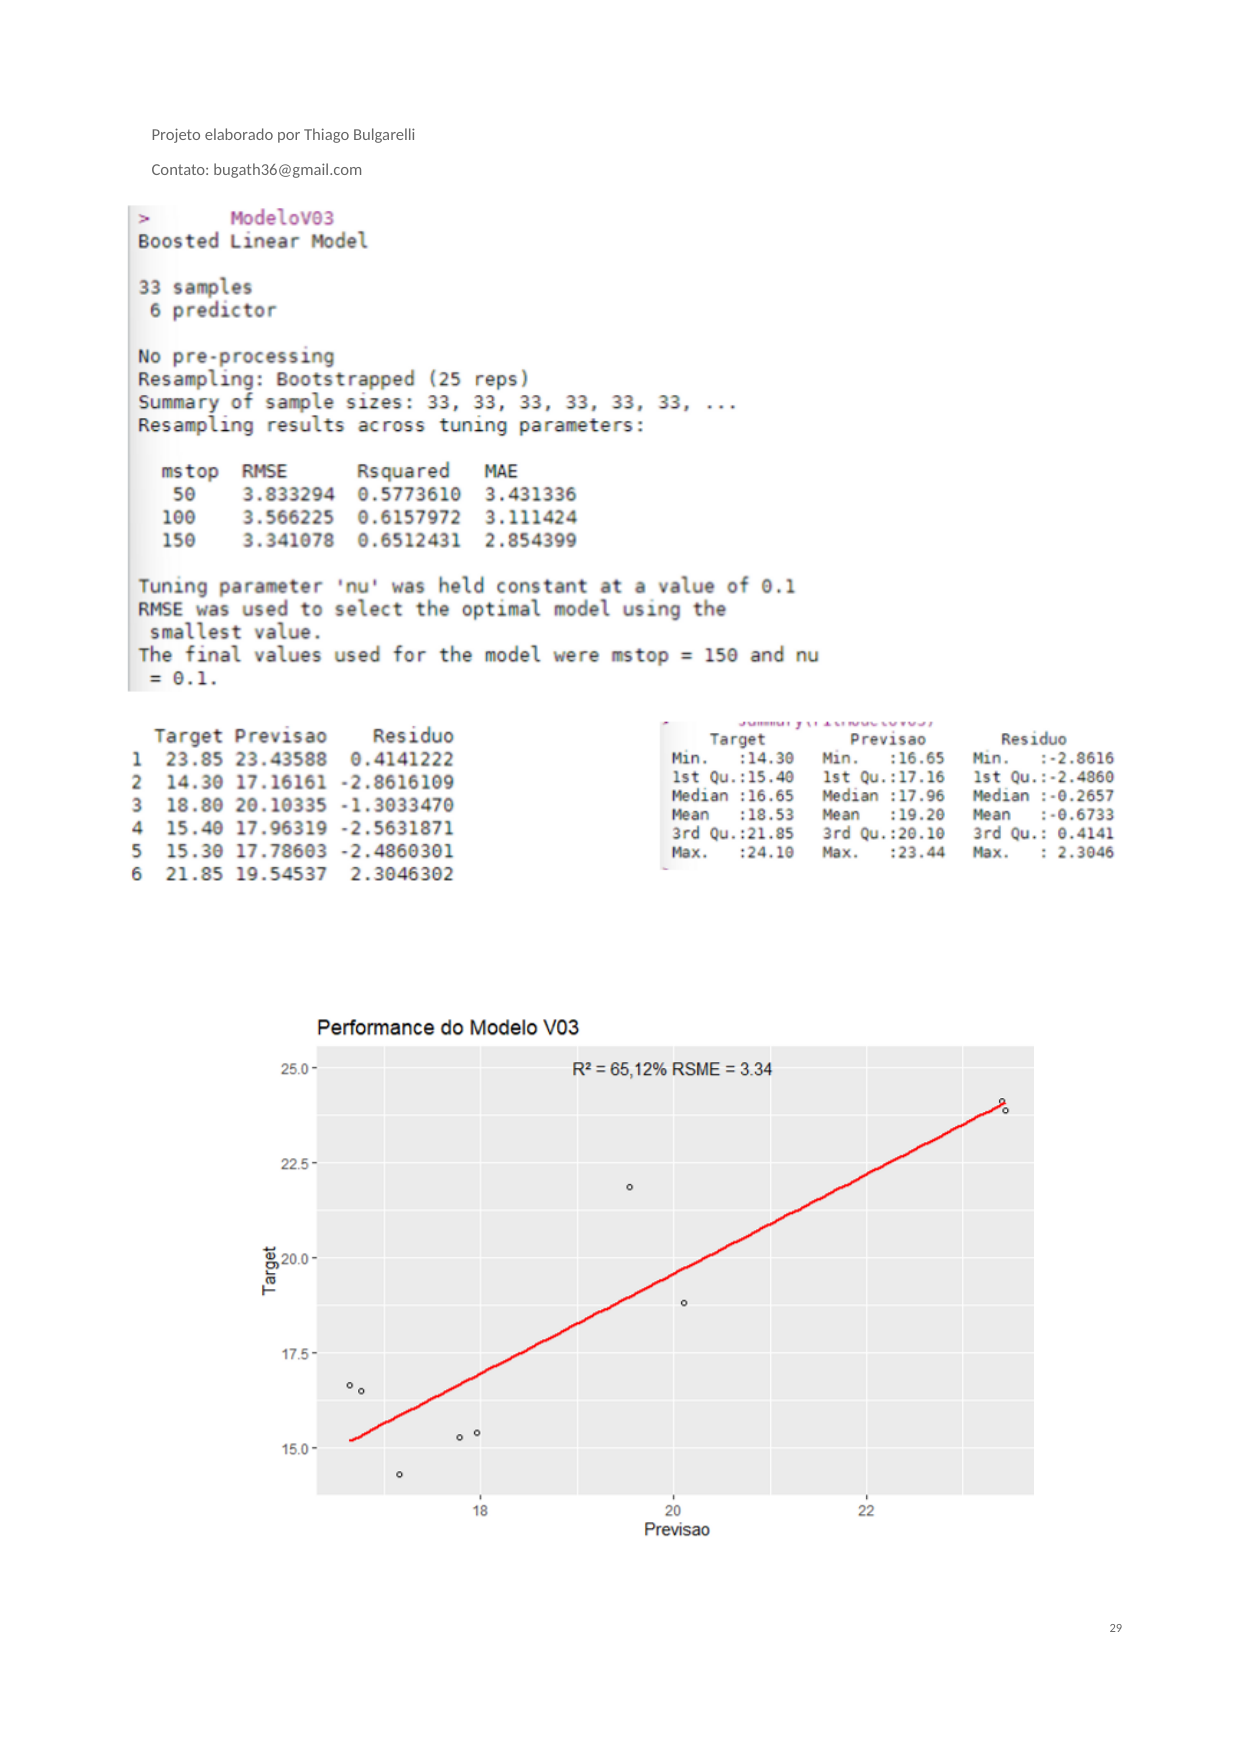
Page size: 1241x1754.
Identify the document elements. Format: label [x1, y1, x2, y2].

picture [121, 197, 1119, 881]
picture [238, 1010, 1034, 1542]
